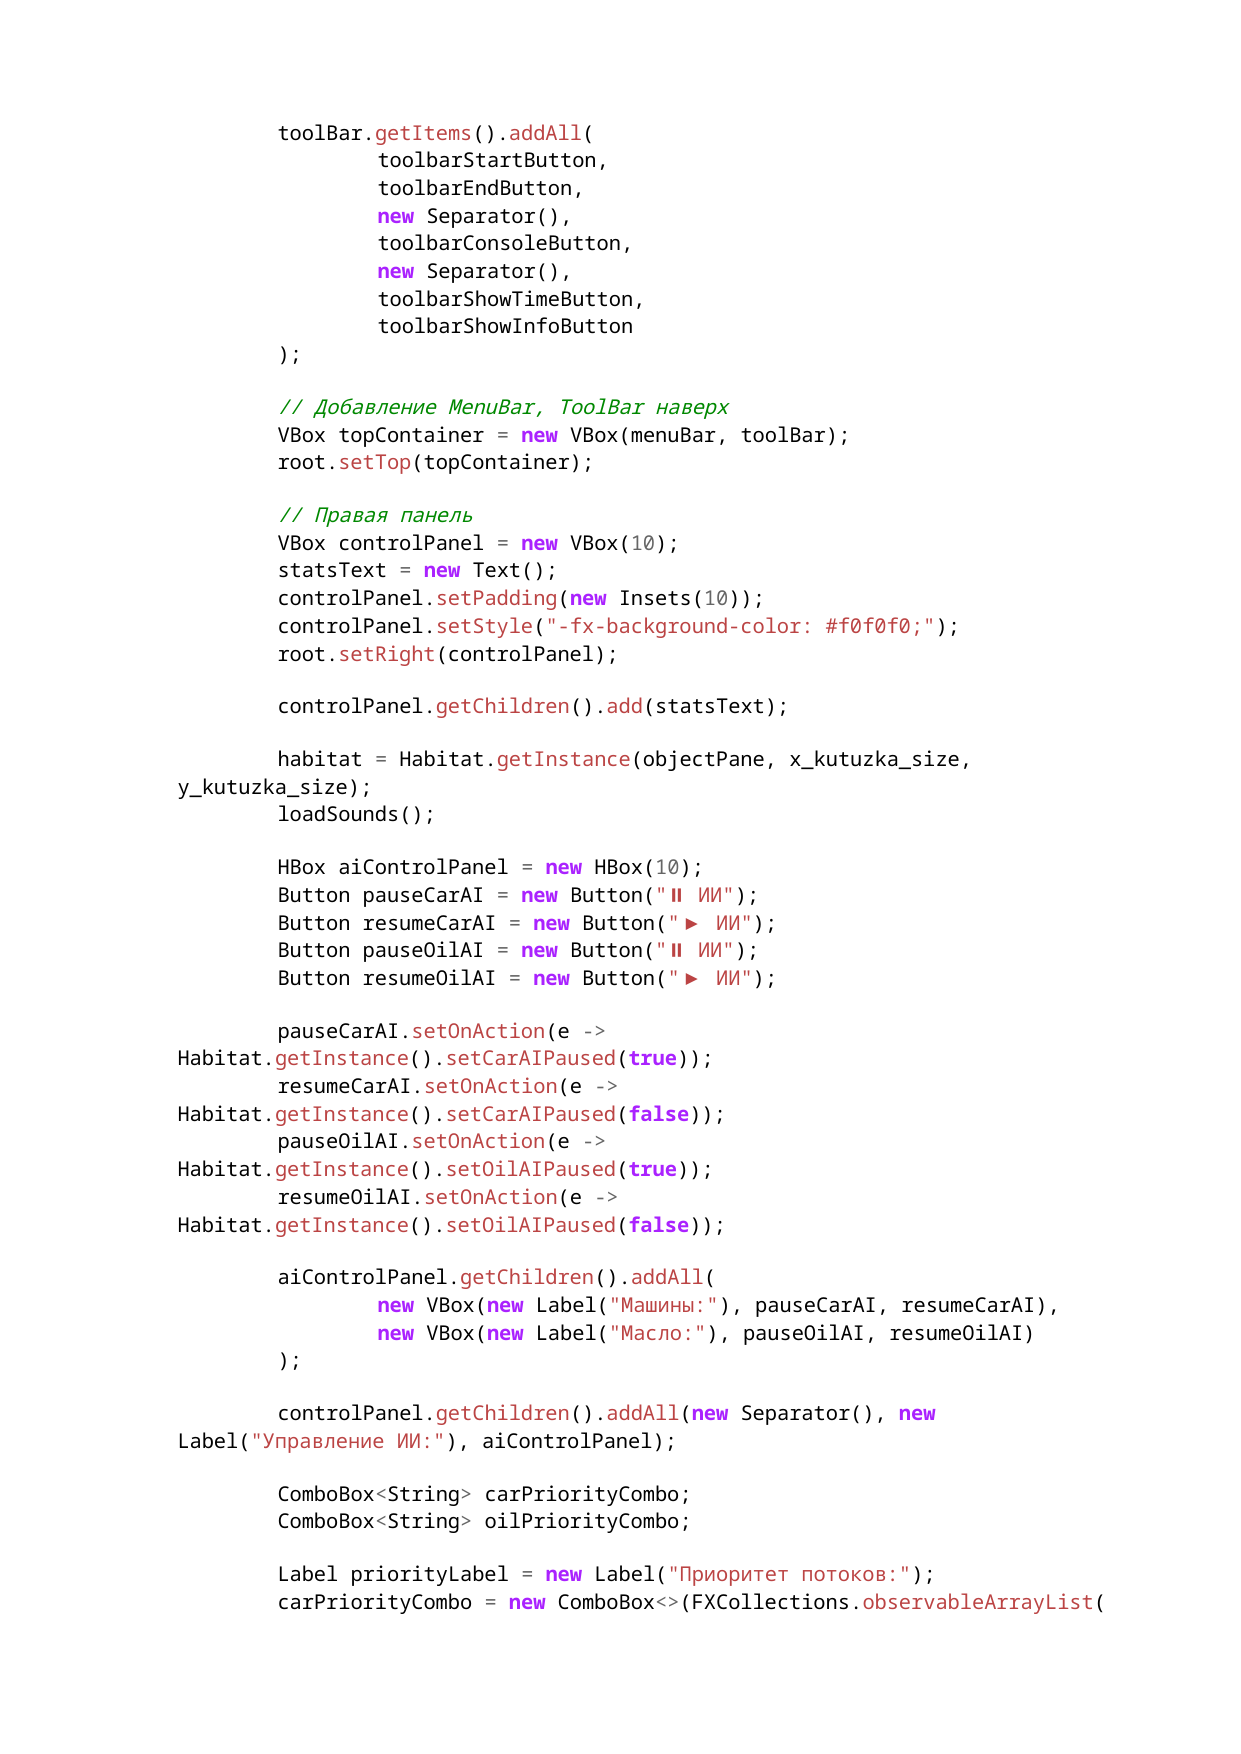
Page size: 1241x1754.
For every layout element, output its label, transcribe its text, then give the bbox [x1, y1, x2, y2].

text habitat = Habitat.getInstance(objectPane, x_kutuzka_size, y_kutuzka_size); [177, 744, 1152, 800]
text toolBar.getItems().addAll( [177, 118, 1152, 146]
text root.setRight(controlPanel); [177, 639, 1152, 667]
text Label priorityLabel = new Label("Приоритет потоков:"); [177, 1559, 1152, 1587]
text new Separator(), [177, 257, 1152, 284]
text pauseCarAI.setOnAction(e -> Habitat.getInstance().setCarAIPaused(true)); [177, 1016, 1152, 1072]
text statsText = new Text(); [177, 556, 1152, 584]
text loadSounds(); [177, 800, 1152, 828]
text new VBox(new Label("Машины:"), pauseCarAI, resumeCarAI), [177, 1291, 1152, 1318]
text pauseOilAI.setOnAction(e -> Habitat.getInstance().setOilAIPaused(true)); [177, 1127, 1152, 1182]
text VBox topContainer = new VBox(menuBar, toolBar); [177, 420, 1152, 448]
text toolbarShowTimeButton, [177, 284, 1152, 312]
text VBox controlPanel = new VBox(10); [177, 528, 1152, 556]
text carPriorityCombo = new ComboBox<>(FXCollections.observableArrayList( [177, 1587, 1152, 1615]
text Button resumeCarAI = new Button("▶ ИИ"); [177, 908, 1152, 936]
text // Правая панель [177, 501, 1152, 528]
text Button pauseOilAI = new Button("⏸ ИИ"); [177, 936, 1152, 963]
text // Добавление MenuBar, ToolBar наверх [177, 392, 1152, 420]
text aiControlPanel.getChildren().addAll( [177, 1263, 1152, 1291]
text new Separator(), [177, 201, 1152, 229]
text controlPanel.setPadding(new Insets(10)); [177, 584, 1152, 611]
text Button pauseCarAI = new Button("⏸ ИИ"); [177, 880, 1152, 908]
text controlPanel.getChildren().add(statsText); [177, 692, 1152, 719]
text resumeOilAI.setOnAction(e -> Habitat.getInstance().setOilAIPaused(false)); [177, 1182, 1152, 1238]
text controlPanel.setStyle("-fx-background-color: #f0f0f0;"); [177, 611, 1152, 639]
text new VBox(new Label("Масло:"), pauseOilAI, resumeOilAI) [177, 1318, 1152, 1346]
text ComboBox<String> carPriorityCombo; [177, 1479, 1152, 1507]
text ); [177, 1346, 1152, 1374]
text controlPanel.getChildren().addAll(new Separator(), new Label("Управление ИИ:"), aiControlPanel); [177, 1399, 1152, 1454]
text ComboBox<String> oilPriorityCombo; [177, 1507, 1152, 1534]
text root.setTop(topContainer); [177, 448, 1152, 476]
text resumeCarAI.setOnAction(e -> Habitat.getInstance().setCarAIPaused(false)); [177, 1072, 1152, 1127]
text ); [177, 340, 1152, 367]
text toolbarEndButton, [177, 173, 1152, 201]
text HBox aiControlPanel = new HBox(10); [177, 853, 1152, 880]
text toolbarStartButton, [177, 146, 1152, 173]
text toolbarShowInfoButton [177, 312, 1152, 340]
text toolbarConsoleButton, [177, 229, 1152, 257]
text Button resumeOilAI = new Button("▶ ИИ"); [177, 963, 1152, 991]
